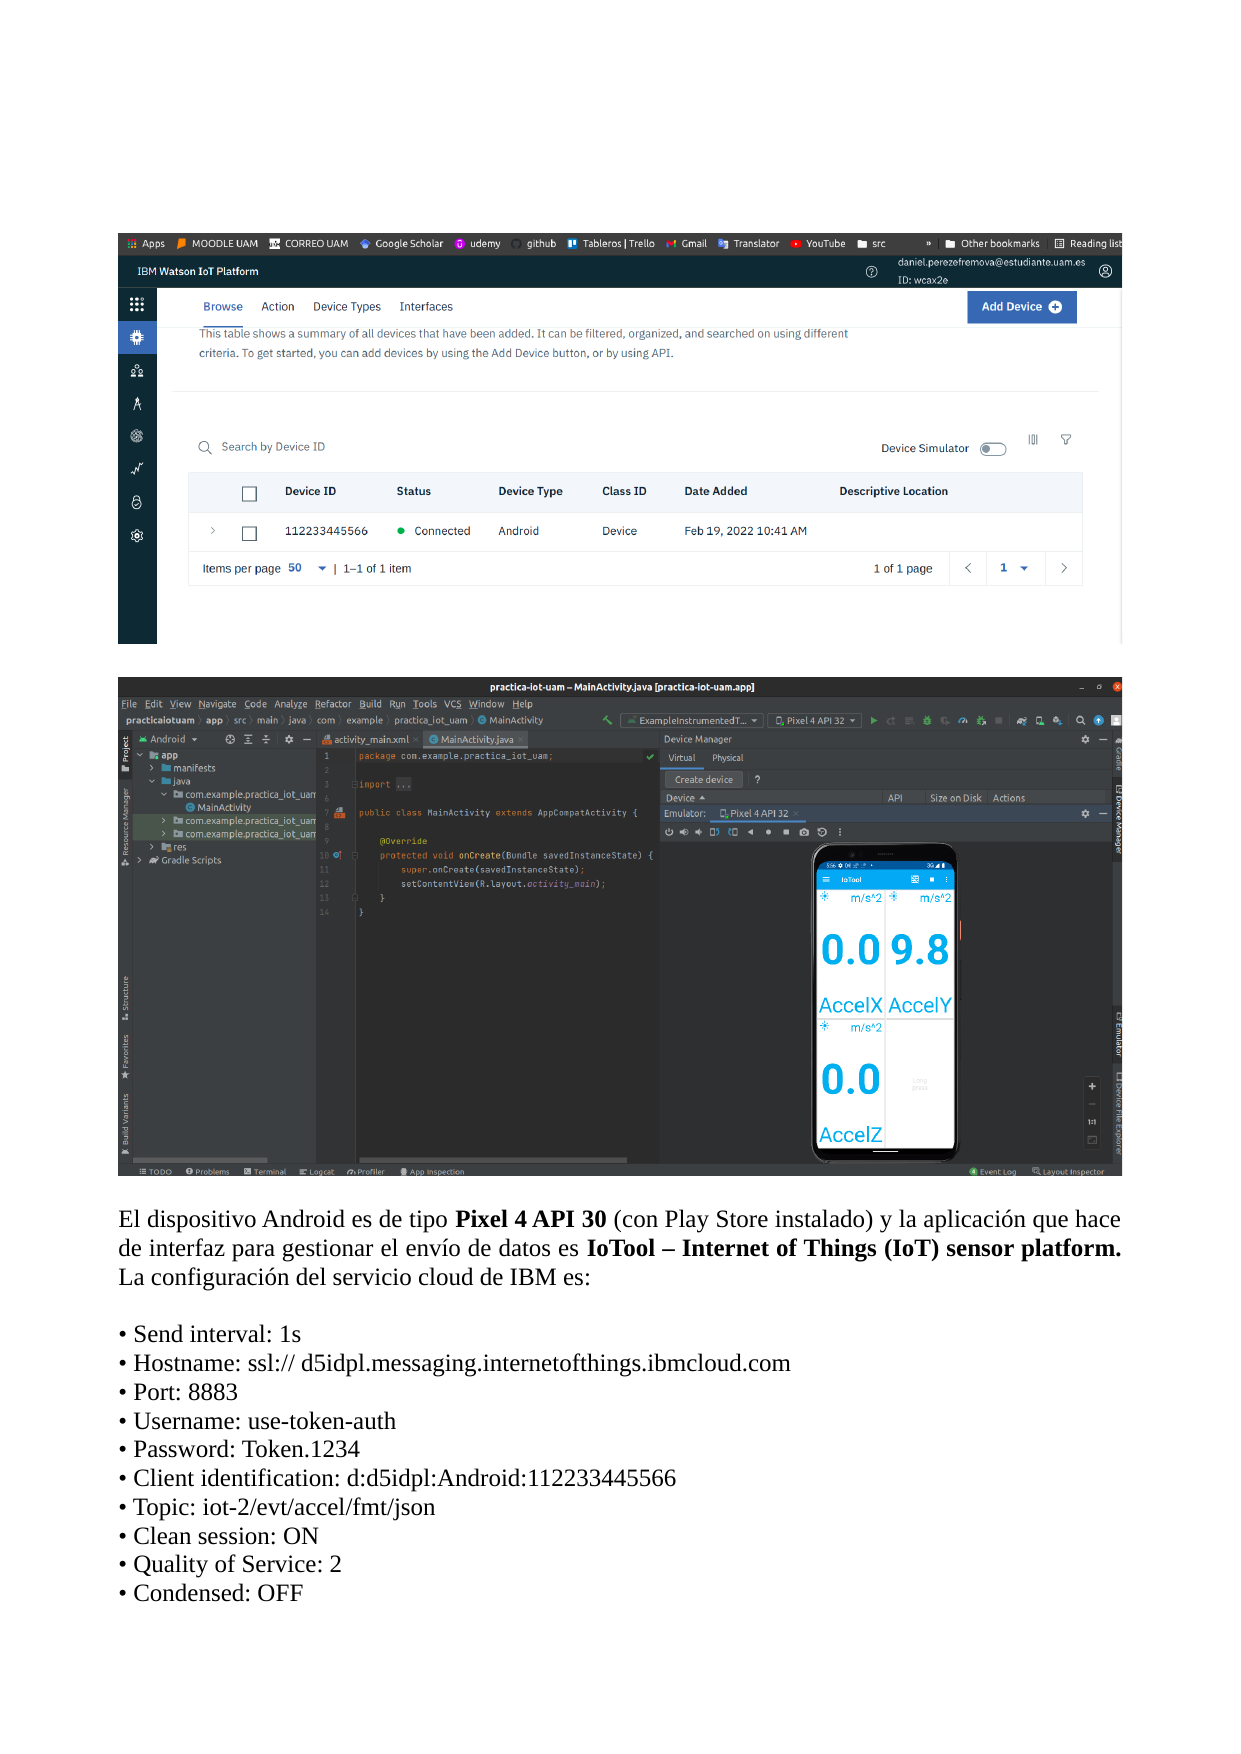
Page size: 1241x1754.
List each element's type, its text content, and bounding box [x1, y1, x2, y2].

picture [118, 233, 1123, 644]
picture [118, 677, 1123, 1176]
text • Username: use-token-auth [118, 1406, 1122, 1434]
text • Send interval: 1s [118, 1319, 1122, 1348]
text • Quality of Service: 2 [118, 1549, 1122, 1578]
text • Hostname: ssl:// d5idpl.messaging.internetofthings.ibmcloud.com [118, 1348, 1122, 1377]
text • Port: 8883 [118, 1377, 1122, 1406]
text • Client identification: d:d5idpl:Android:112233445566 [118, 1463, 1122, 1492]
text • Clean session: ON [118, 1521, 1122, 1549]
text • Password: Token.1234 [118, 1434, 1122, 1463]
text • Topic: iot-2/evt/accel/fmt/json [118, 1492, 1122, 1521]
text El dispositivo Android es de tipo Pixel 4 API 30 (con Play Store instalado) y la aplicación que hace de interfaz para gestionar el envío de datos es IoTool – Internet of Things (IoT) sensor platform. La configuración del servicio cloud de IBM es: [118, 1204, 1122, 1291]
text • Condensed: OFF [118, 1578, 1122, 1607]
